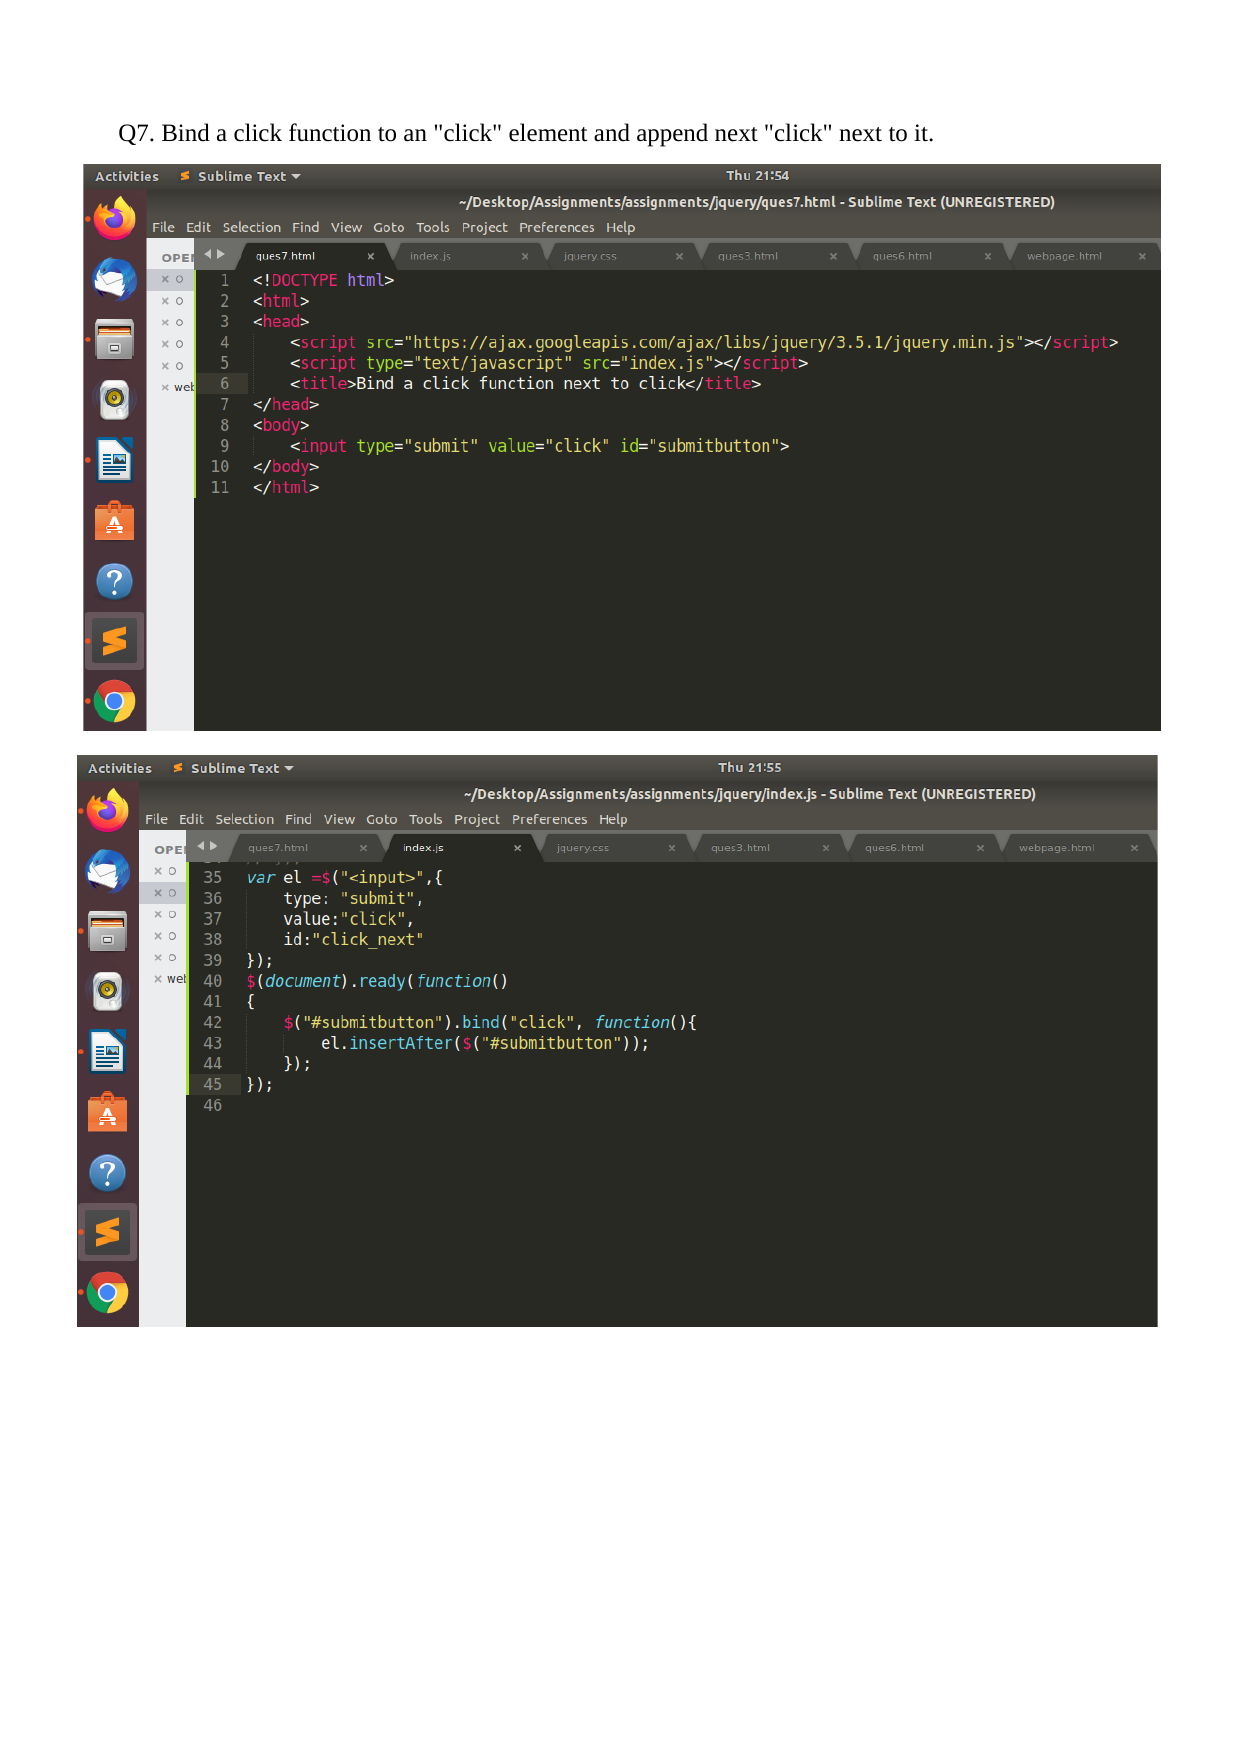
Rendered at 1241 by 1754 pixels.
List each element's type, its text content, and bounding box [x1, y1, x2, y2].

picture [77, 755, 1158, 1327]
text Q7. Bind a click function to an "click" element and append next "click" next to it. [118, 118, 1122, 147]
picture [83, 164, 1161, 731]
